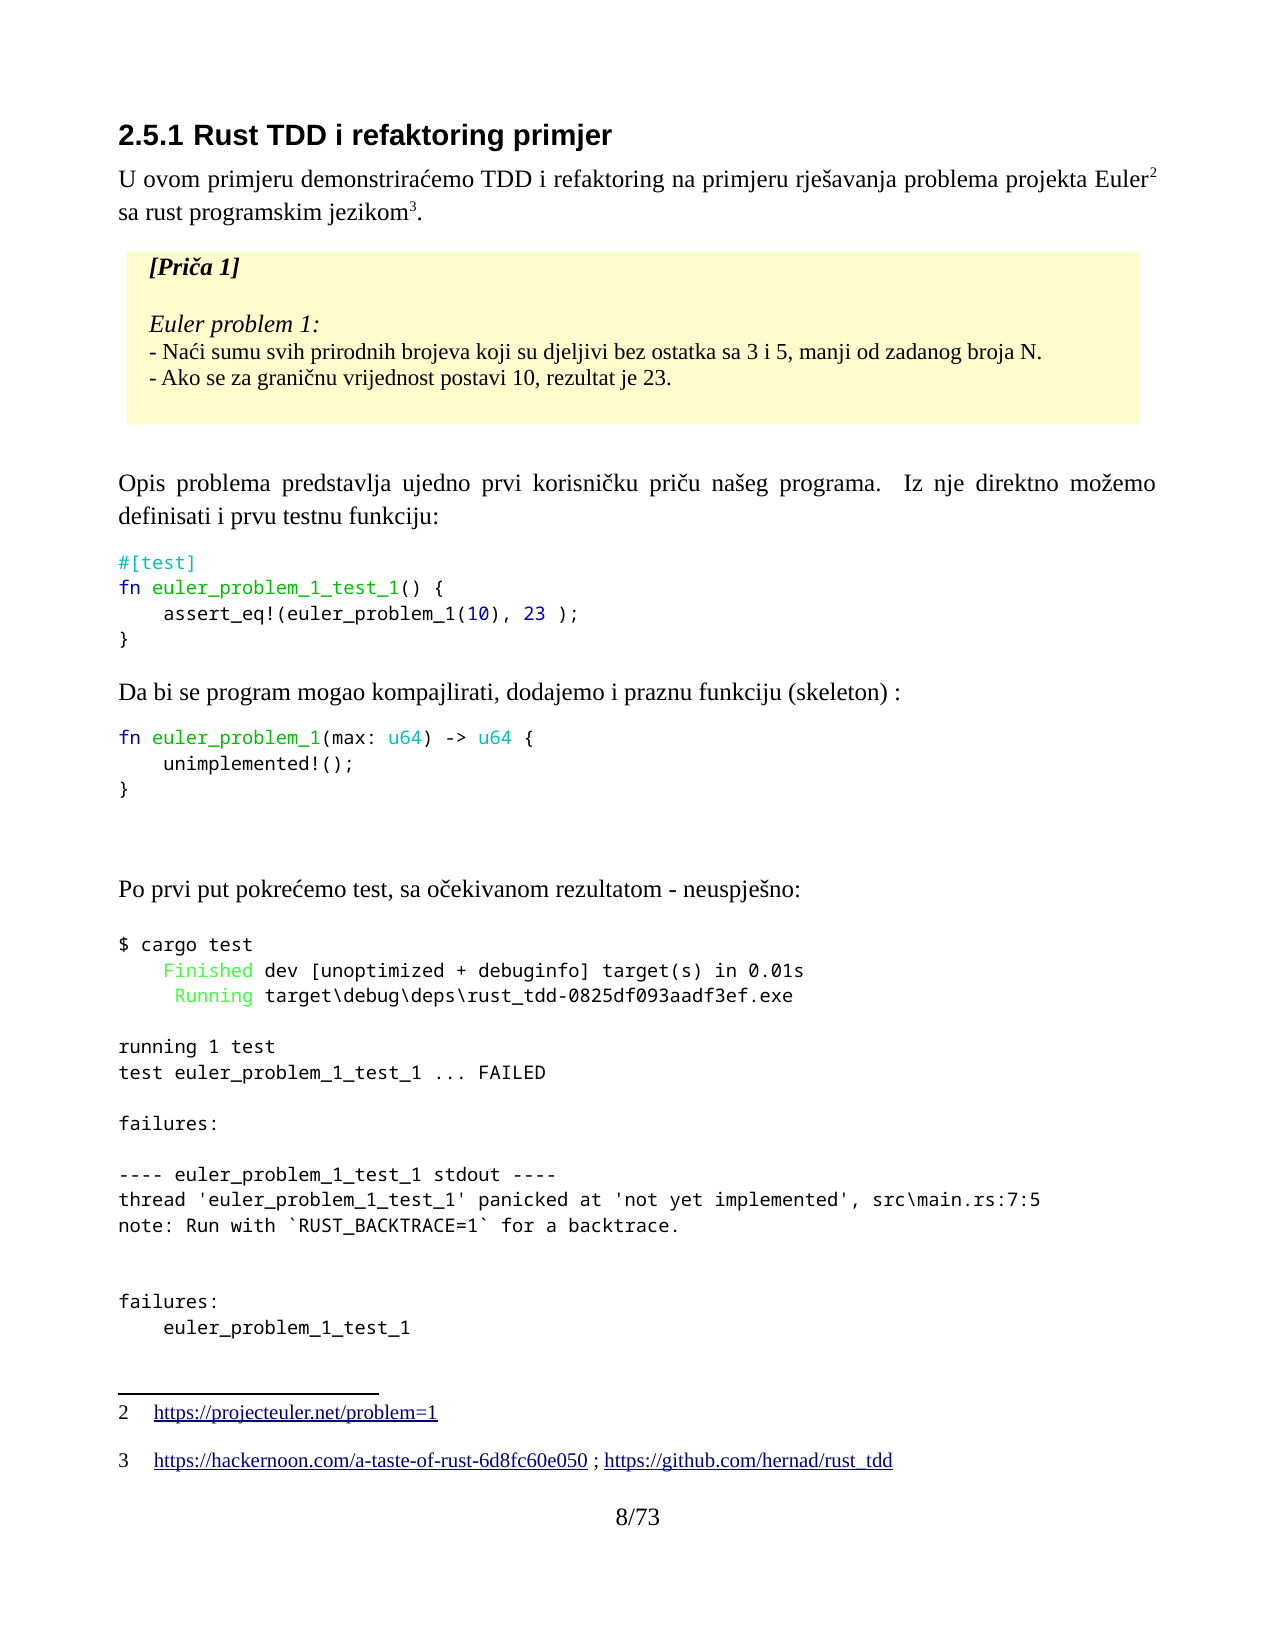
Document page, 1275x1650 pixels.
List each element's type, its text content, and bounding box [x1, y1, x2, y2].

text failures: [118, 1110, 1157, 1136]
text } [118, 775, 1157, 801]
text $ cargo test [118, 931, 1157, 957]
text Running target\debug\deps\rust_tdd-0825df093aadf3ef.exe [118, 982, 1157, 1008]
text euler_problem_1_test_1 [118, 1314, 1157, 1340]
text U ovom primjeru demonstriraćemo TDD i refaktoring na primjeru rješavanja problema projekta Euler sa rust programskim jezikom. [118, 164, 1157, 226]
text #[test] [118, 549, 1157, 574]
text Po prvi put pokrećemo test, sa očekivanom rezultatom - neuspješno: [118, 874, 1157, 903]
text ---- euler_problem_1_test_1 stdout ---- [118, 1161, 1157, 1187]
text test euler_problem_1_test_1 ... FAILED [118, 1059, 1157, 1084]
text failures: [118, 1289, 1157, 1314]
text thread 'euler_problem_1_test_1' panicked at 'not yet implemented', src\main.rs:7:5 [118, 1187, 1157, 1212]
text } [118, 626, 1157, 651]
text Opis problema predstavlja ujedno prvi korisničku priču našeg programa. Iz nje direktno možemo definisati i prvu testnu funkciju: [118, 468, 1157, 530]
text Da bi se program mogao kompajlirati, dodajemo i praznu funkciju (skeleton) : [118, 677, 1157, 705]
subtitle Rust TDD i refaktoring primjer [118, 118, 1157, 152]
text https://projecteuler.net/problem=1 [118, 1400, 1157, 1424]
text running 1 test [118, 1033, 1157, 1059]
text Finished dev [unoptimized + debuginfo] target(s) in 0.01s [118, 957, 1157, 982]
text unimplemented!(); [118, 750, 1157, 775]
text assert_eq!(euler_problem_1(10), 23 ); [118, 600, 1157, 626]
text note: Run with `RUST_BACKTRACE=1` for a backtrace. [118, 1212, 1157, 1238]
text fn euler_problem_1_test_1() { [118, 574, 1157, 600]
text fn euler_problem_1(max: u64) -> u64 { [118, 724, 1157, 750]
text https://hackernoon.com/a-taste-of-rust-6d8fc60e050 ; https://github.com/hernad/rust_tdd [118, 1448, 1157, 1472]
